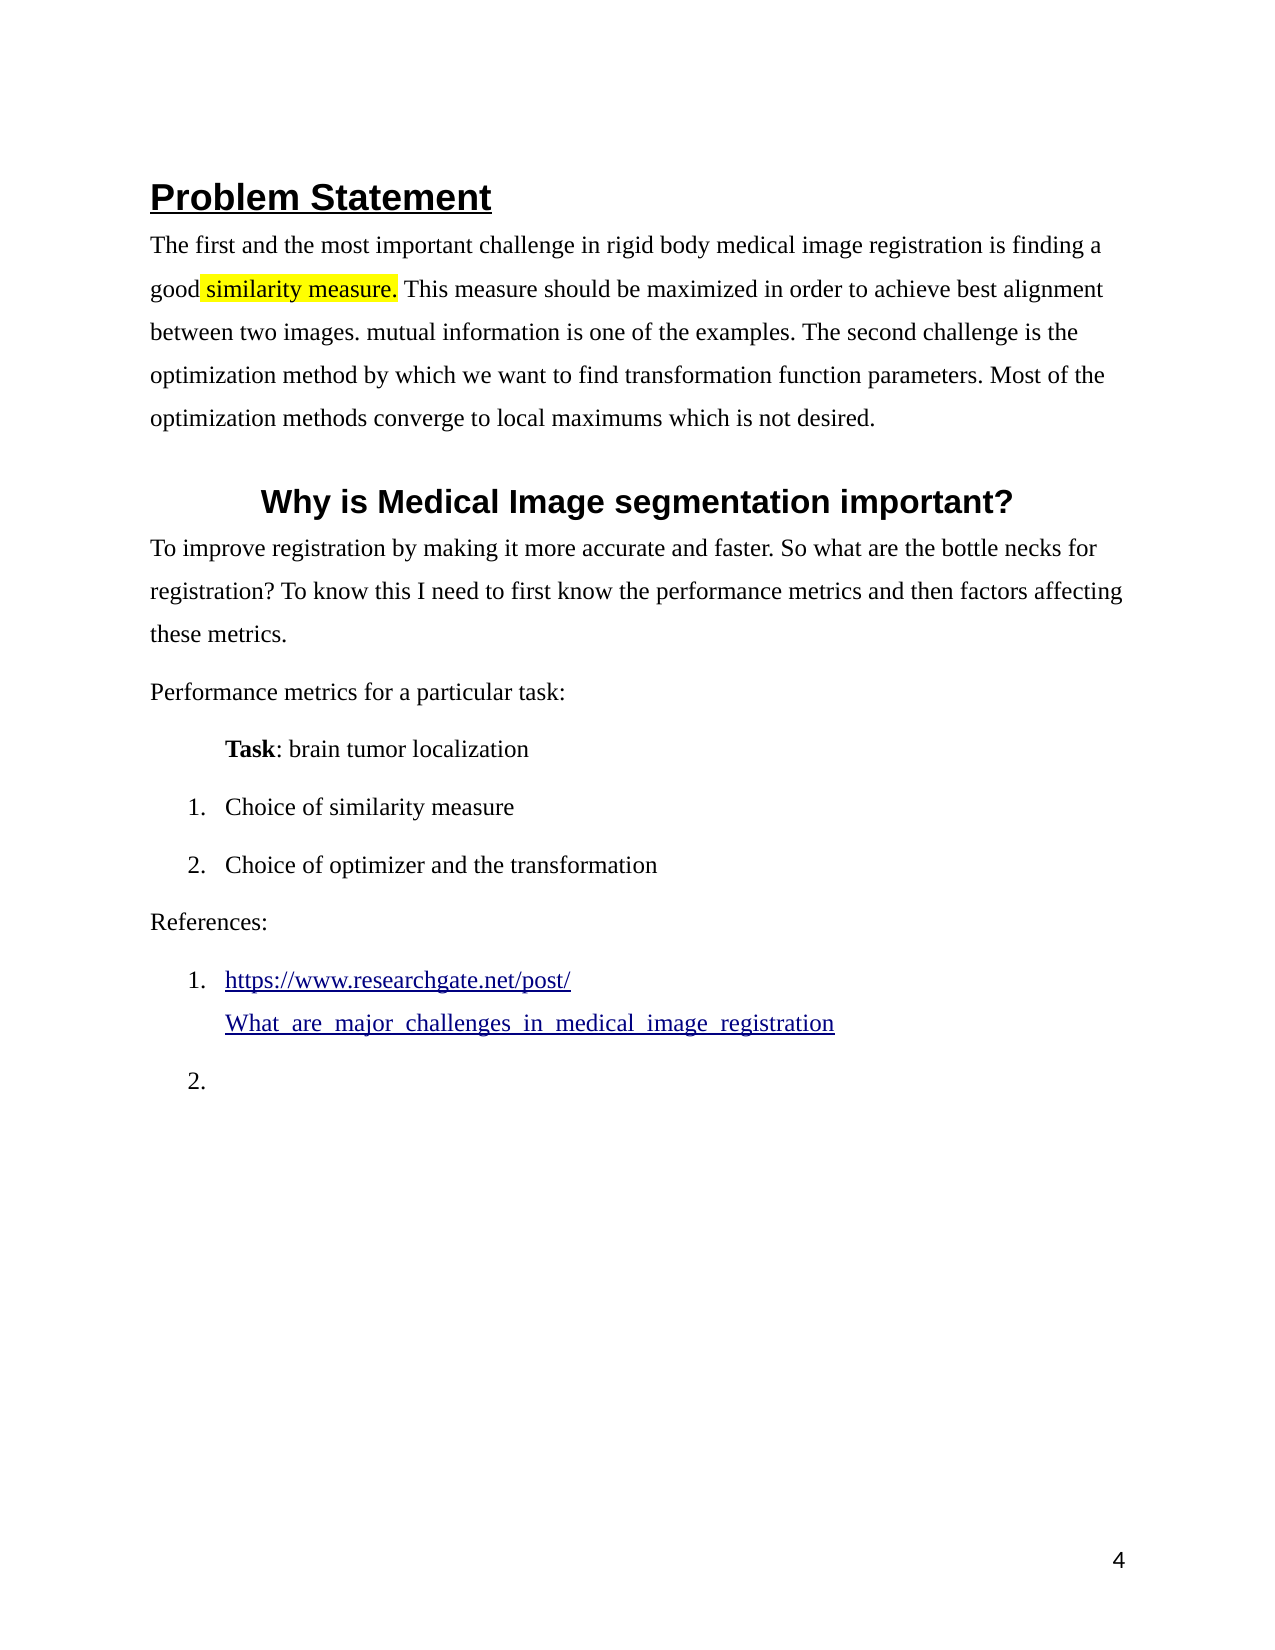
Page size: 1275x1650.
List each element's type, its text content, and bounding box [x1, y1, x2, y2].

text References: [150, 907, 1125, 936]
subtitle Problem Statement [150, 175, 1125, 218]
text The first and the most important challenge in rigid body medical image registration is finding a good similarity measure. This measure should be maximized in order to achieve best alignment between two images. mutual information is one of the examples. The second challenge is the optimization method by which we want to find transformation function parameters. Most of the optimization methods converge to local maximums which is not desired. [150, 231, 1125, 432]
text Performance metrics for a particular task: [150, 677, 1125, 705]
text To improve registration by making it more accurate and faster. So what are the bottle necks for registration? To know this I need to first know the performance metrics and then factors affecting these metrics. [150, 533, 1125, 648]
list Choice of similarity measure [187, 792, 1125, 821]
subtitle Why is Medical Image segmentation important? [150, 482, 1125, 520]
list Choice of optimizer and the transformation [187, 850, 1125, 878]
list https://www.researchgate.net/post/What_are_major_challenges_in_medical_image_registration [187, 965, 1125, 1037]
list Task: brain tumor localization [187, 734, 1125, 763]
